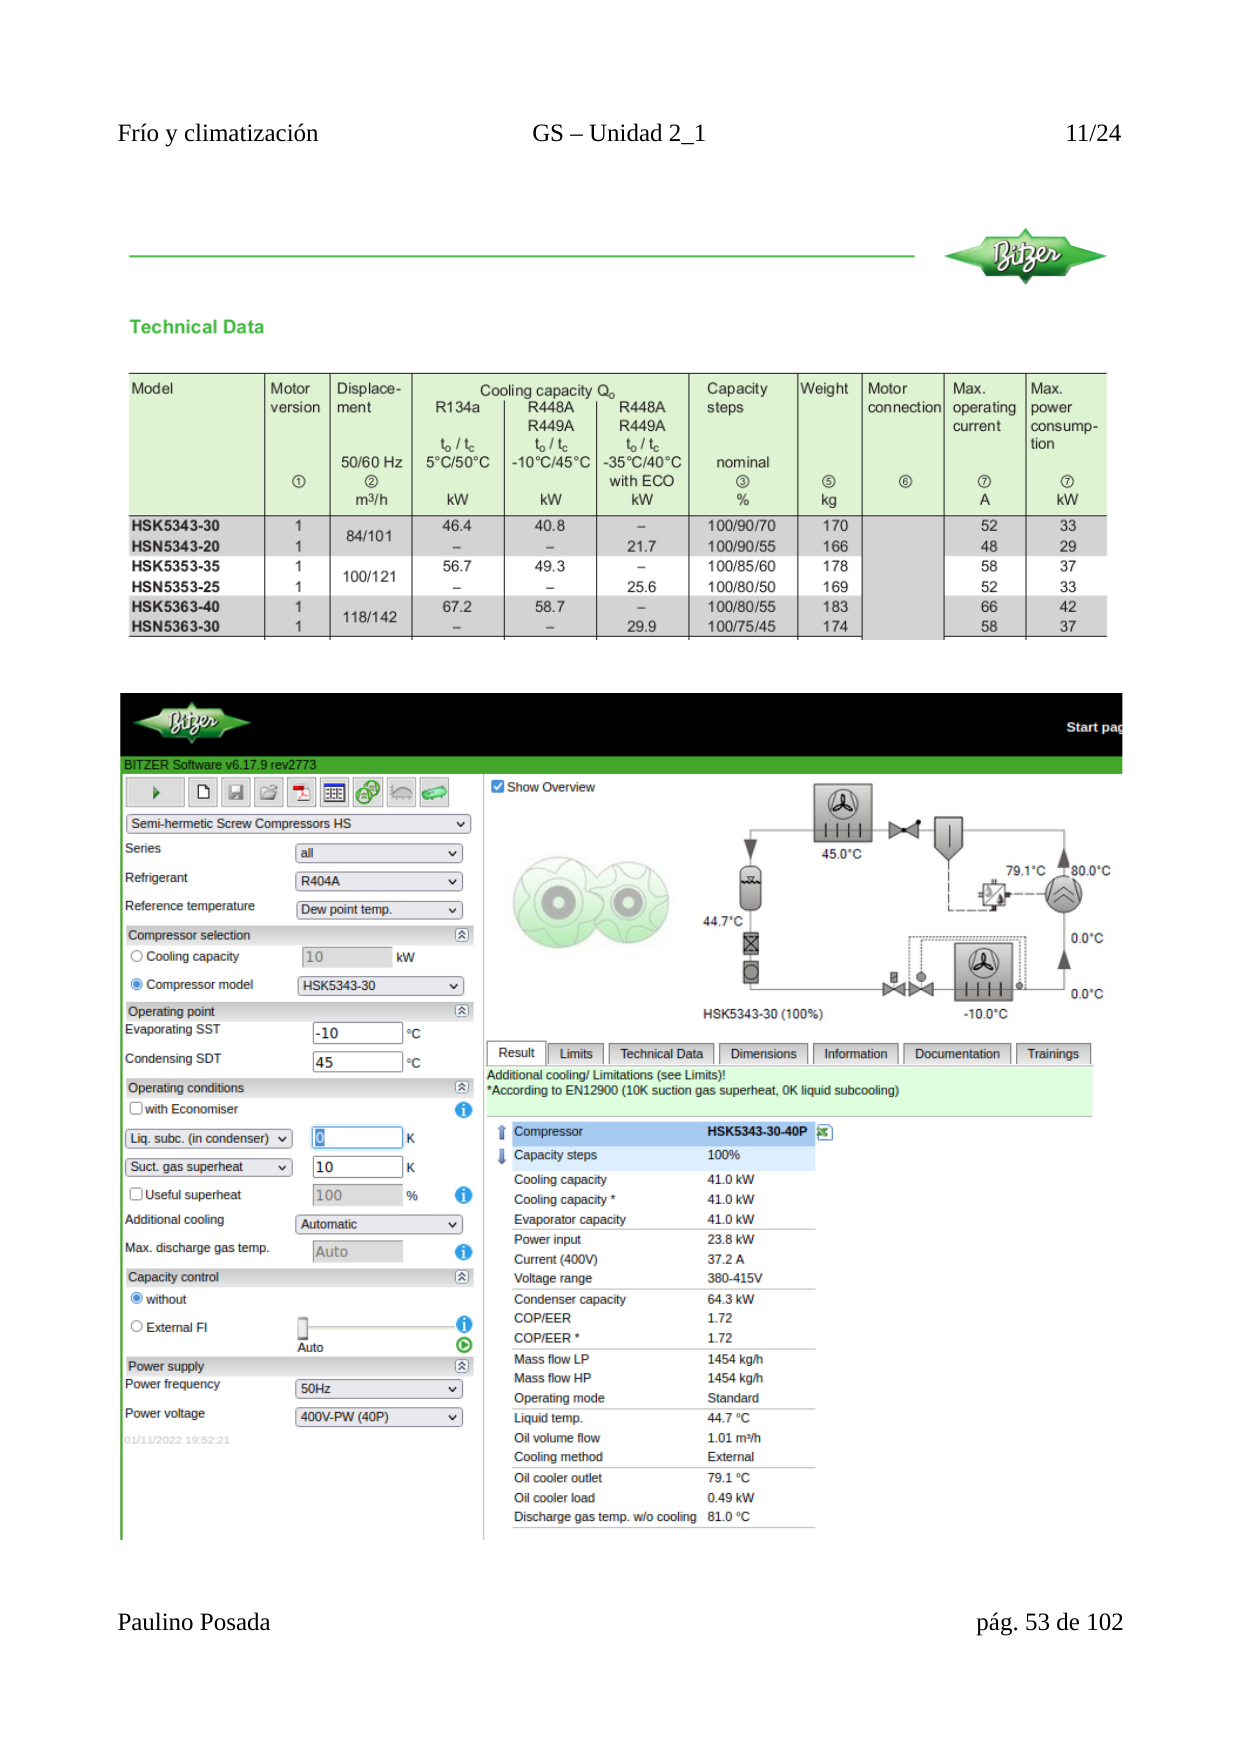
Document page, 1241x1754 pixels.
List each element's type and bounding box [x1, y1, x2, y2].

picture [118, 693, 1123, 1540]
picture [118, 219, 1123, 640]
